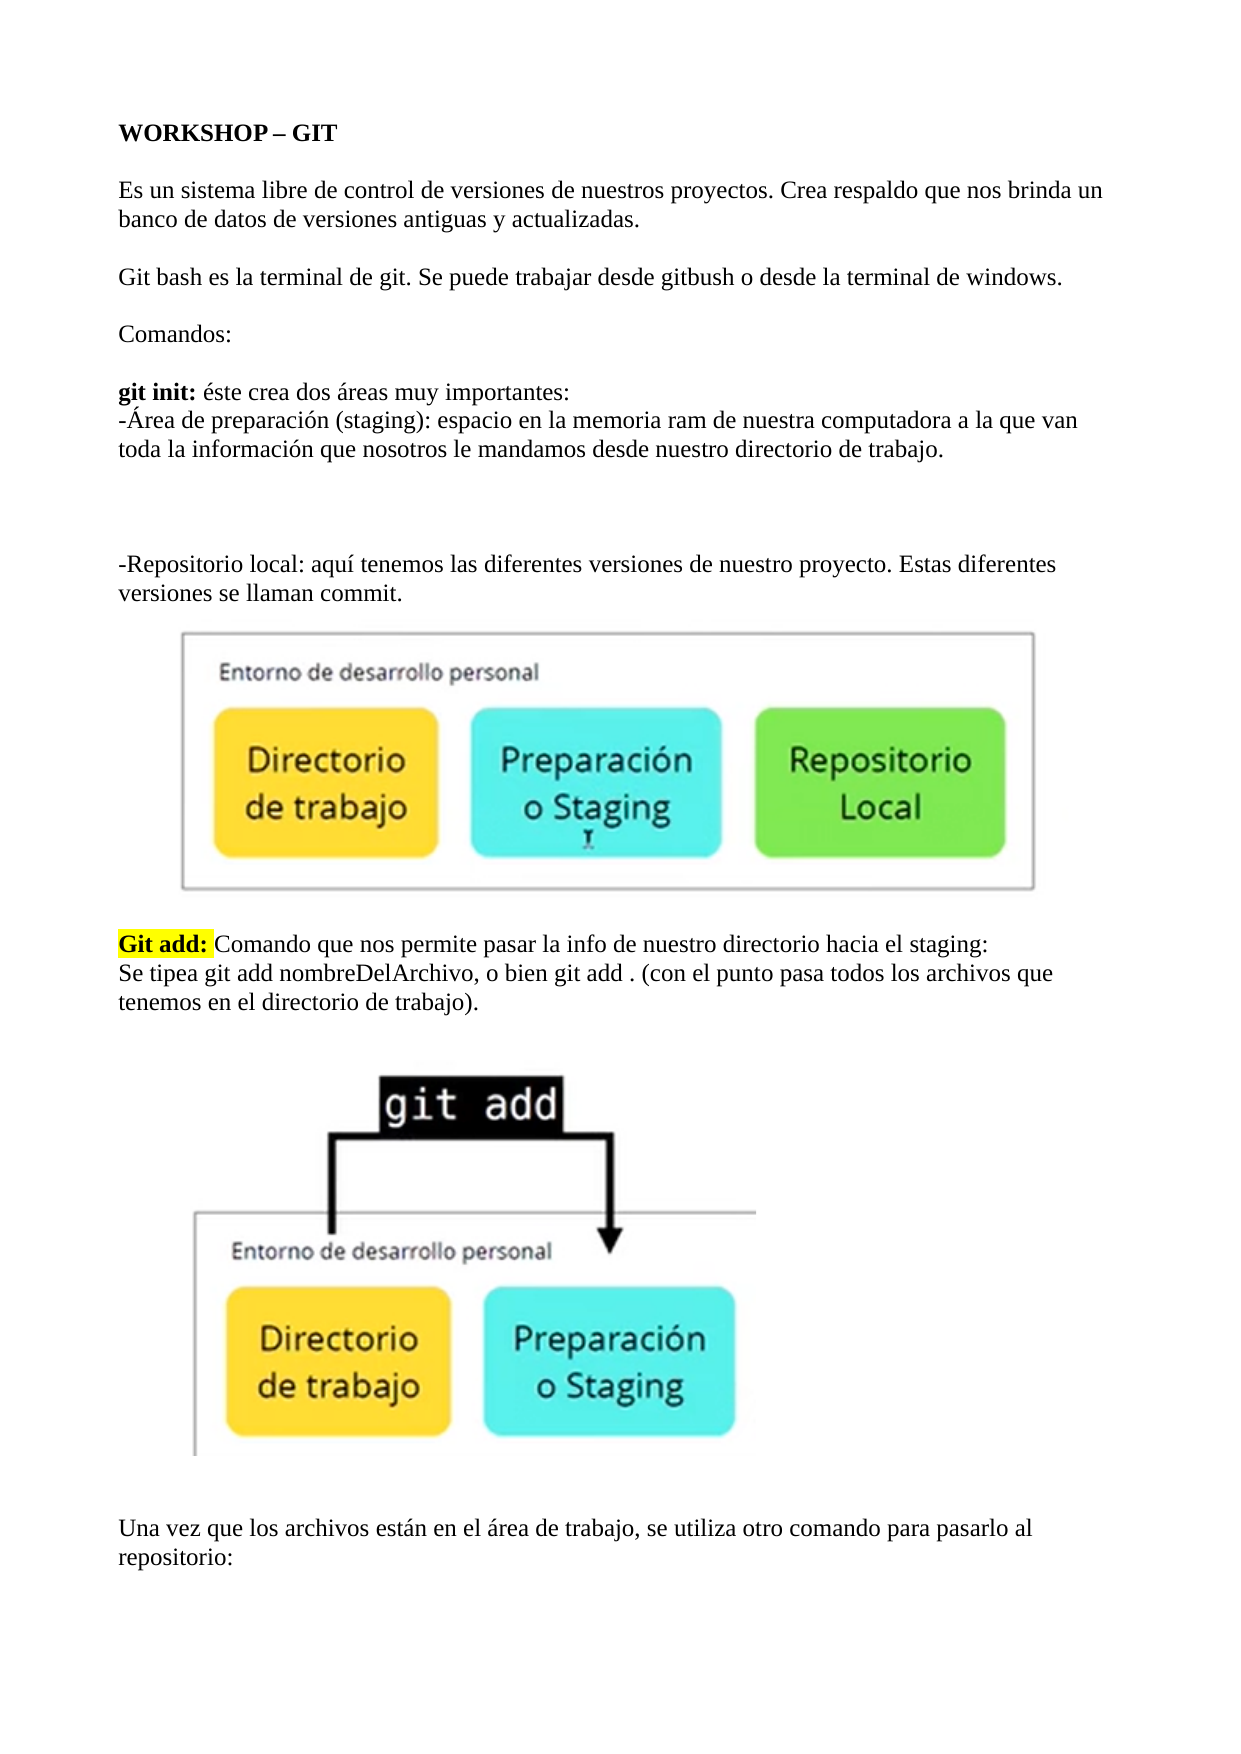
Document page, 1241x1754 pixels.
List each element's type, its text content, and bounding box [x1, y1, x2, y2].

text -Área de preparación (staging): espacio en la memoria ram de nuestra computadora a la que van toda la información que nosotros le mandamos desde nuestro directorio de trabajo. [118, 406, 1122, 463]
picture [156, 1052, 757, 1456]
text WORKSHOP – GIT [118, 118, 1122, 147]
picture [171, 606, 1069, 901]
text git init: éste crea dos áreas muy importantes: [118, 377, 1122, 406]
text Una vez que los archivos están en el área de trabajo, se utiliza otro comando para pasarlo al repositorio: [118, 1513, 1122, 1570]
text Git add: Comando que nos permite pasar la info de nuestro directorio hacia el staging: [118, 929, 1122, 958]
text -Repositorio local: aquí tenemos las diferentes versiones de nuestro proyecto. Estas diferentes versiones se llaman commit. [118, 549, 1122, 607]
text Se tipea git add nombreDelArchivo, o bien git add . (con el punto pasa todos los archivos que tenemos en el directorio de trabajo). [118, 958, 1122, 1016]
text Git bash es la terminal de git. Se puede trabajar desde gitbush o desde la terminal de windows. [118, 262, 1122, 291]
text Es un sistema libre de control de versiones de nuestros proyectos. Crea respaldo que nos brinda un banco de datos de versiones antiguas y actualizadas. [118, 176, 1122, 233]
text Comandos: [118, 319, 1122, 348]
